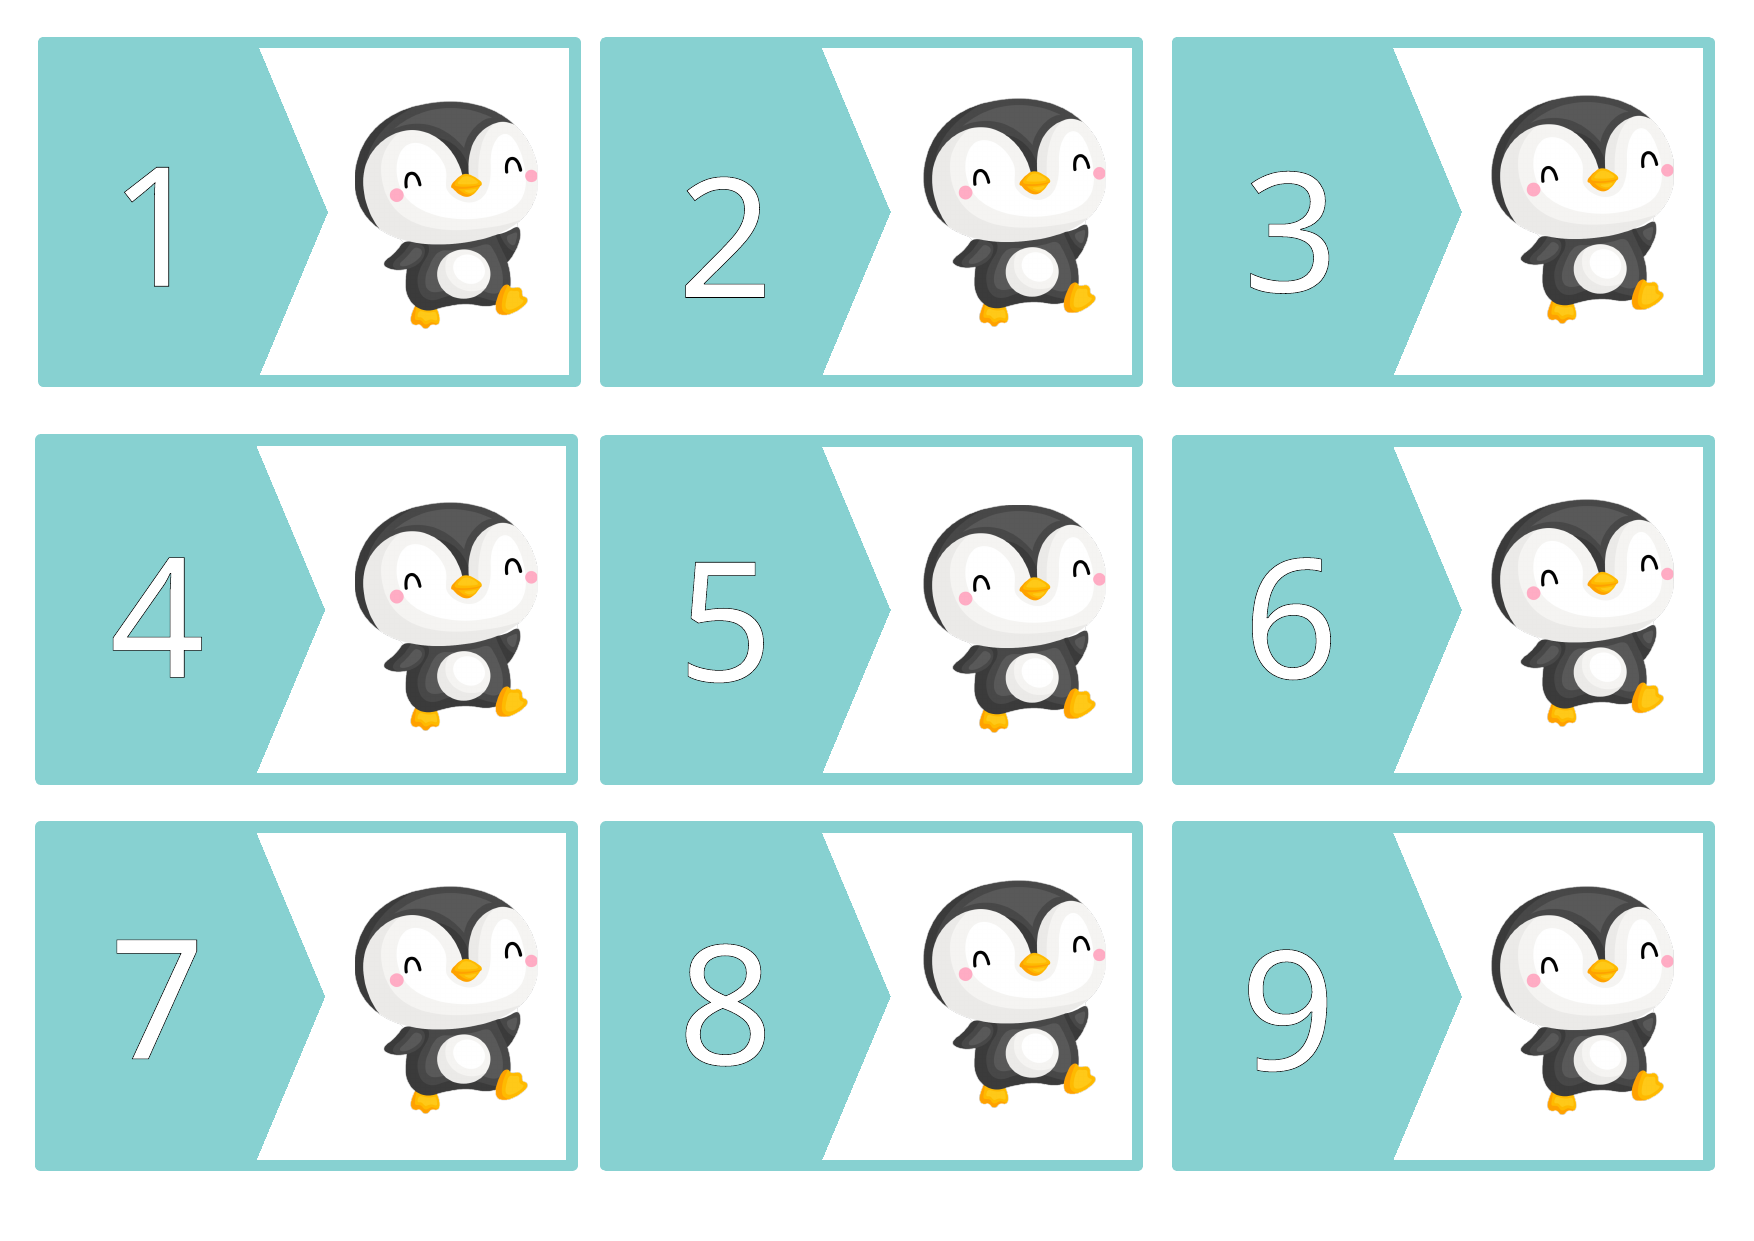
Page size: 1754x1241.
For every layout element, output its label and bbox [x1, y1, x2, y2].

picture [923, 505, 1106, 733]
picture [1491, 95, 1674, 324]
picture [1491, 499, 1674, 727]
picture [1491, 886, 1674, 1115]
picture [355, 502, 538, 731]
picture [355, 886, 538, 1114]
picture [923, 98, 1106, 327]
picture [355, 101, 538, 329]
picture [923, 880, 1106, 1108]
